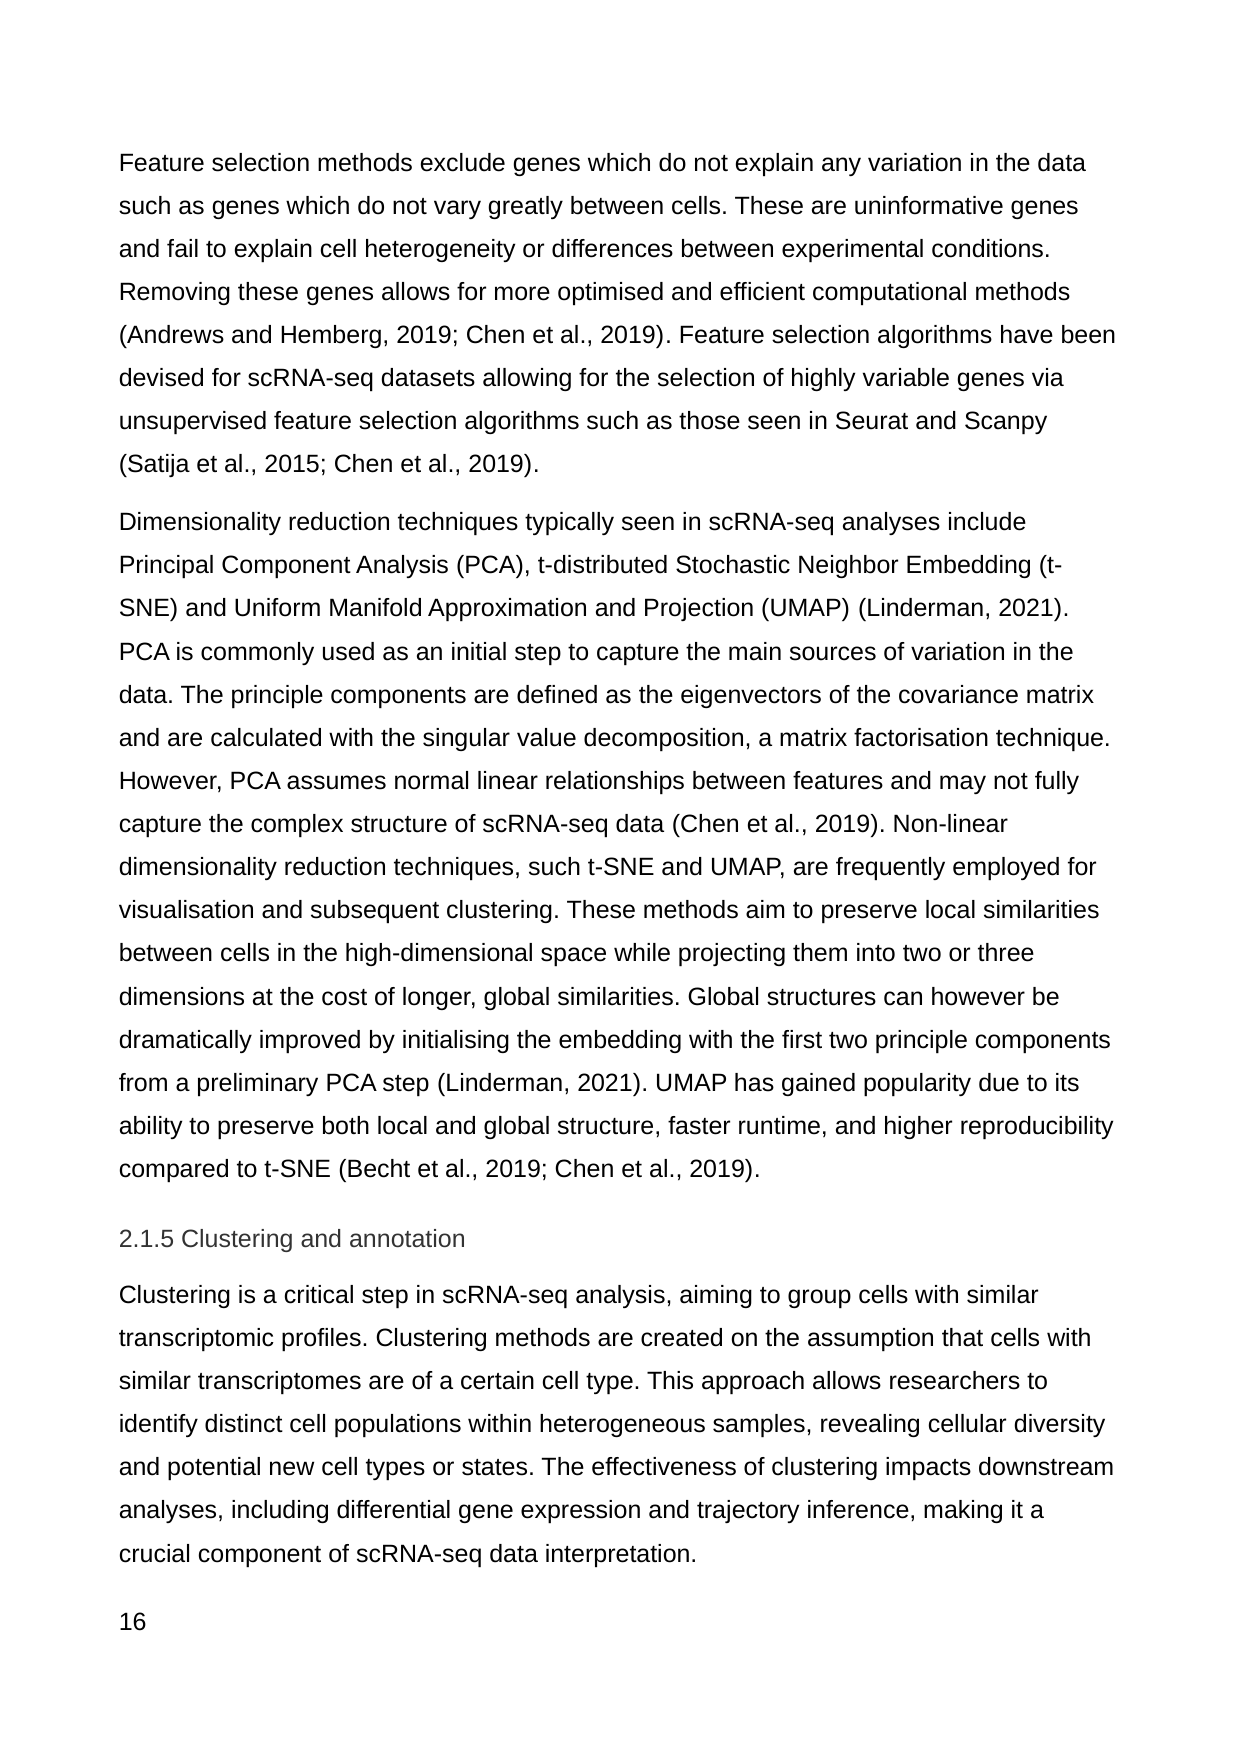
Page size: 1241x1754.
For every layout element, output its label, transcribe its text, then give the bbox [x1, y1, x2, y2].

text Feature selection methods exclude genes which do not explain any variation in the data such as genes which do not vary greatly between cells. These are uninformative genes and fail to explain cell heterogeneity or differences between experimental conditions. Removing these genes allows for more optimised and efficient computational methods (Andrews and Hemberg, 2019; Chen et al., 2019). Feature selection algorithms have been devised for scRNA-seq datasets allowing for the selection of highly variable genes via unsupervised feature selection algorithms such as those seen in Seurat and Scanpy (Satija et al., 2015; Chen et al., 2019). [118, 148, 1122, 478]
subtitle 2.1.5 Clustering and annotation [118, 1224, 1122, 1253]
text Clustering is a critical step in scRNA-seq analysis, aiming to group cells with similar transcriptomic profiles. Clustering methods are created on the assumption that cells with similar transcriptomes are of a certain cell type. This approach allows researchers to identify distinct cell populations within heterogeneous samples, revealing cellular diversity and potential new cell types or states. The effectiveness of clustering impacts downstream analyses, including differential gene expression and trajectory inference, making it a crucial component of scRNA-seq data interpretation. [118, 1280, 1122, 1567]
text Dimensionality reduction techniques typically seen in scRNA-seq analyses include Principal Component Analysis (PCA), t-distributed Stochastic Neighbor Embedding (t-SNE) and Uniform Manifold Approximation and Projection (UMAP) (Linderman, 2021). PCA is commonly used as an initial step to capture the main sources of variation in the data. The principle components are defined as the eigenvectors of the covariance matrix and are calculated with the singular value decomposition, a matrix factorisation technique. However, PCA assumes normal linear relationships between features and may not fully capture the complex structure of scRNA-seq data (Chen et al., 2019). Non-linear dimensionality reduction techniques, such t-SNE and UMAP, are frequently employed for visualisation and subsequent clustering. These methods aim to preserve local similarities between cells in the high-dimensional space while projecting them into two or three dimensions at the cost of longer, global similarities. Global structures can however be dramatically improved by initialising the embedding with the first two principle components from a preliminary PCA step (Linderman, 2021). UMAP has gained popularity due to its ability to preserve both local and global structure, faster runtime, and higher reproducibility compared to t-SNE (Becht et al., 2019; Chen et al., 2019). [118, 507, 1122, 1183]
